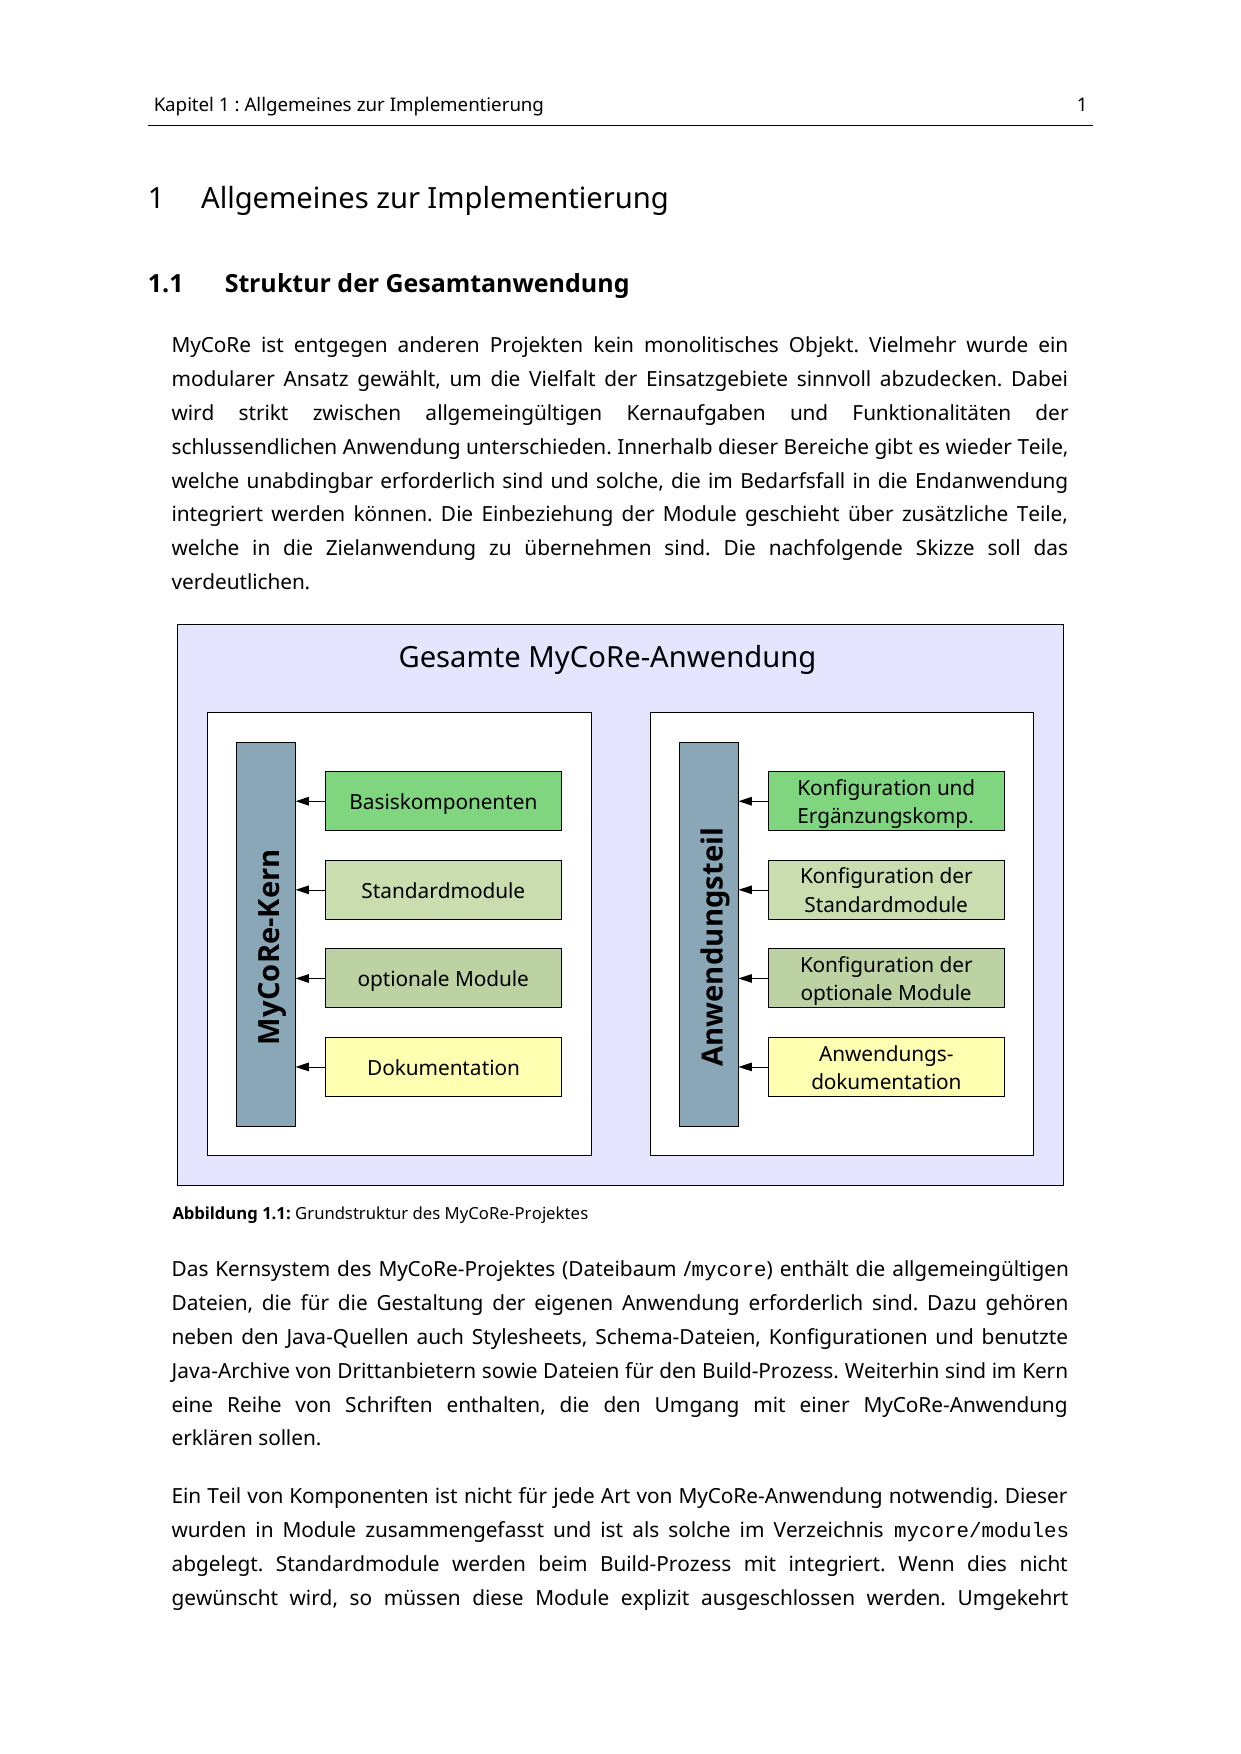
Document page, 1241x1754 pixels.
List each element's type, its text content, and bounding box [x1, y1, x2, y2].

text Abbildung 1.1: Grundstruktur des MyCoRe-Projektes [172, 653, 1069, 1225]
subtitle Struktur der Gesamtanwendung [148, 266, 1092, 300]
list [178, 625, 1063, 653]
text Ein Teil von Komponenten ist nicht für jede Art von MyCoRe-Anwendung notwendig. Dieser wurden in Module zusammengefasst und ist als solche im Verzeichnis mycore/modules abgelegt. Standardmodule werden beim Build-Prozess mit integriert. Wenn dies nicht gewünscht wird, so müssen diese Module explizit ausgeschlossen werden. Umgekehrt [171, 1481, 1069, 1611]
text MyCoRe ist entgegen anderen Projekten kein monolitisches Objekt. Vielmehr wurde ein modularer Ansatz gewählt, um die Vielfalt der Einsatzgebiete sinnvoll abzudecken. Dabei wird strikt zwischen allgemeingültigen Kernaufgaben und Funktionalitäten der schlussendlichen Anwendung unterschieden. Innerhalb dieser Bereiche gibt es wieder Teile, welche unabdingbar erforderlich sind und solche, die im Bedarfsfall in die Endanwendung integriert werden können. Die Einbeziehung der Module geschieht über zusätzliche Teile, welche in die Zielanwendung zu übernehmen sind. Die nachfolgende Skizze soll das verdeutlichen. [171, 330, 1069, 596]
text Das Kernsystem des MyCoRe-Projektes (Dateibaum /mycore) enthält die allgemeingültigen Dateien, die für die Gestaltung der eigenen Anwendung erforderlich sind. Dazu gehören neben den Java-Quellen auch Stylesheets, Schema-Dateien, Konfigurationen und benutzte Java-Archive von Drittanbietern sowie Dateien für den Build-Prozess. Weiterhin sind im Kern eine Reihe von Schriften enthalten, die den Umgang mit einer MyCoRe-Anwendung erklären sollen. [149, 624, 1092, 1452]
subtitle Allgemeines zur Implementierung [148, 177, 1092, 217]
list child – Link zu einem Kindobjekt [178, 653, 1063, 1185]
